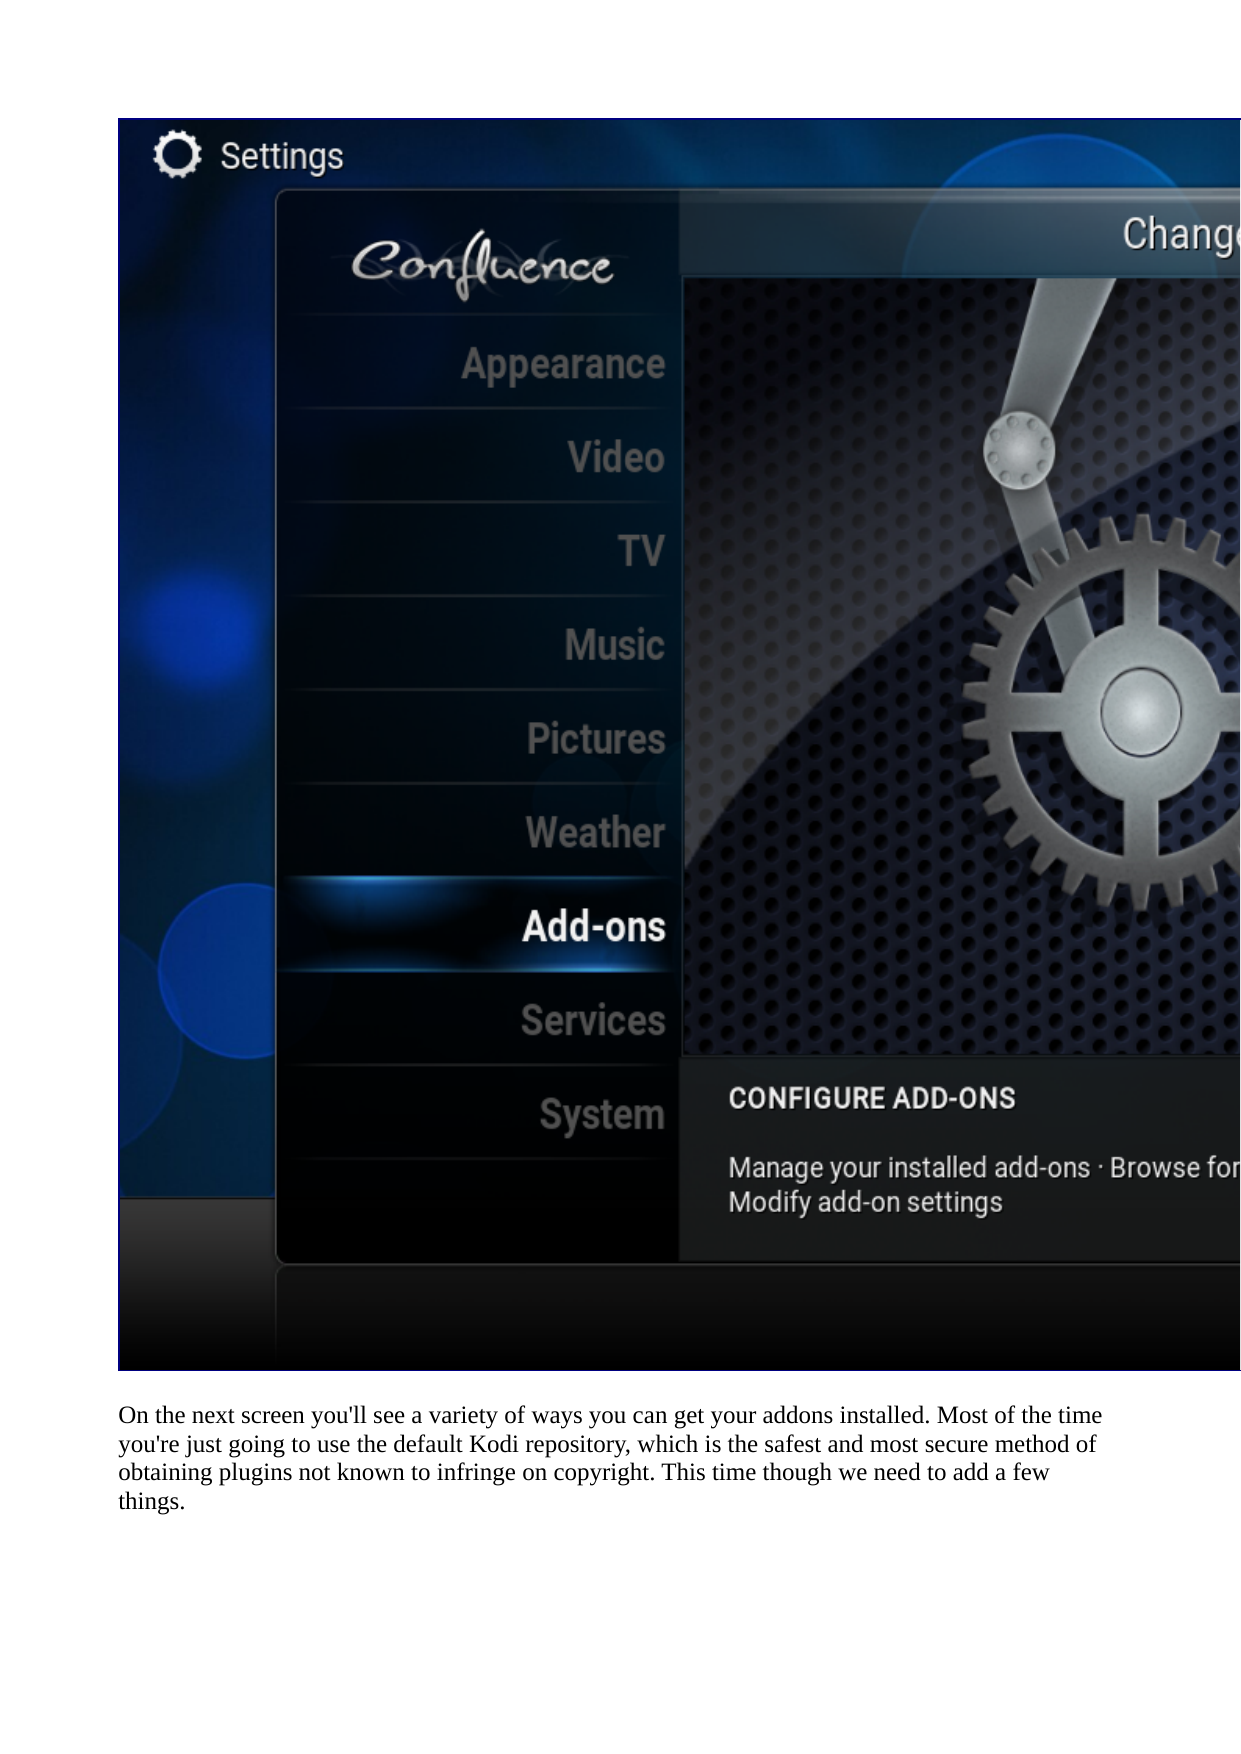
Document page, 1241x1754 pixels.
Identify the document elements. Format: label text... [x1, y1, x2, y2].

text On the next screen you'll see a variety of ways you can get your addons installed. Most of the time you're just going to use the default Kodi repository, which is the safest and most secure method of obtaining plugins not known to infringe on copyright. This time though we need to add a few things. [118, 1371, 1122, 1515]
picture [120, 120, 1241, 1370]
